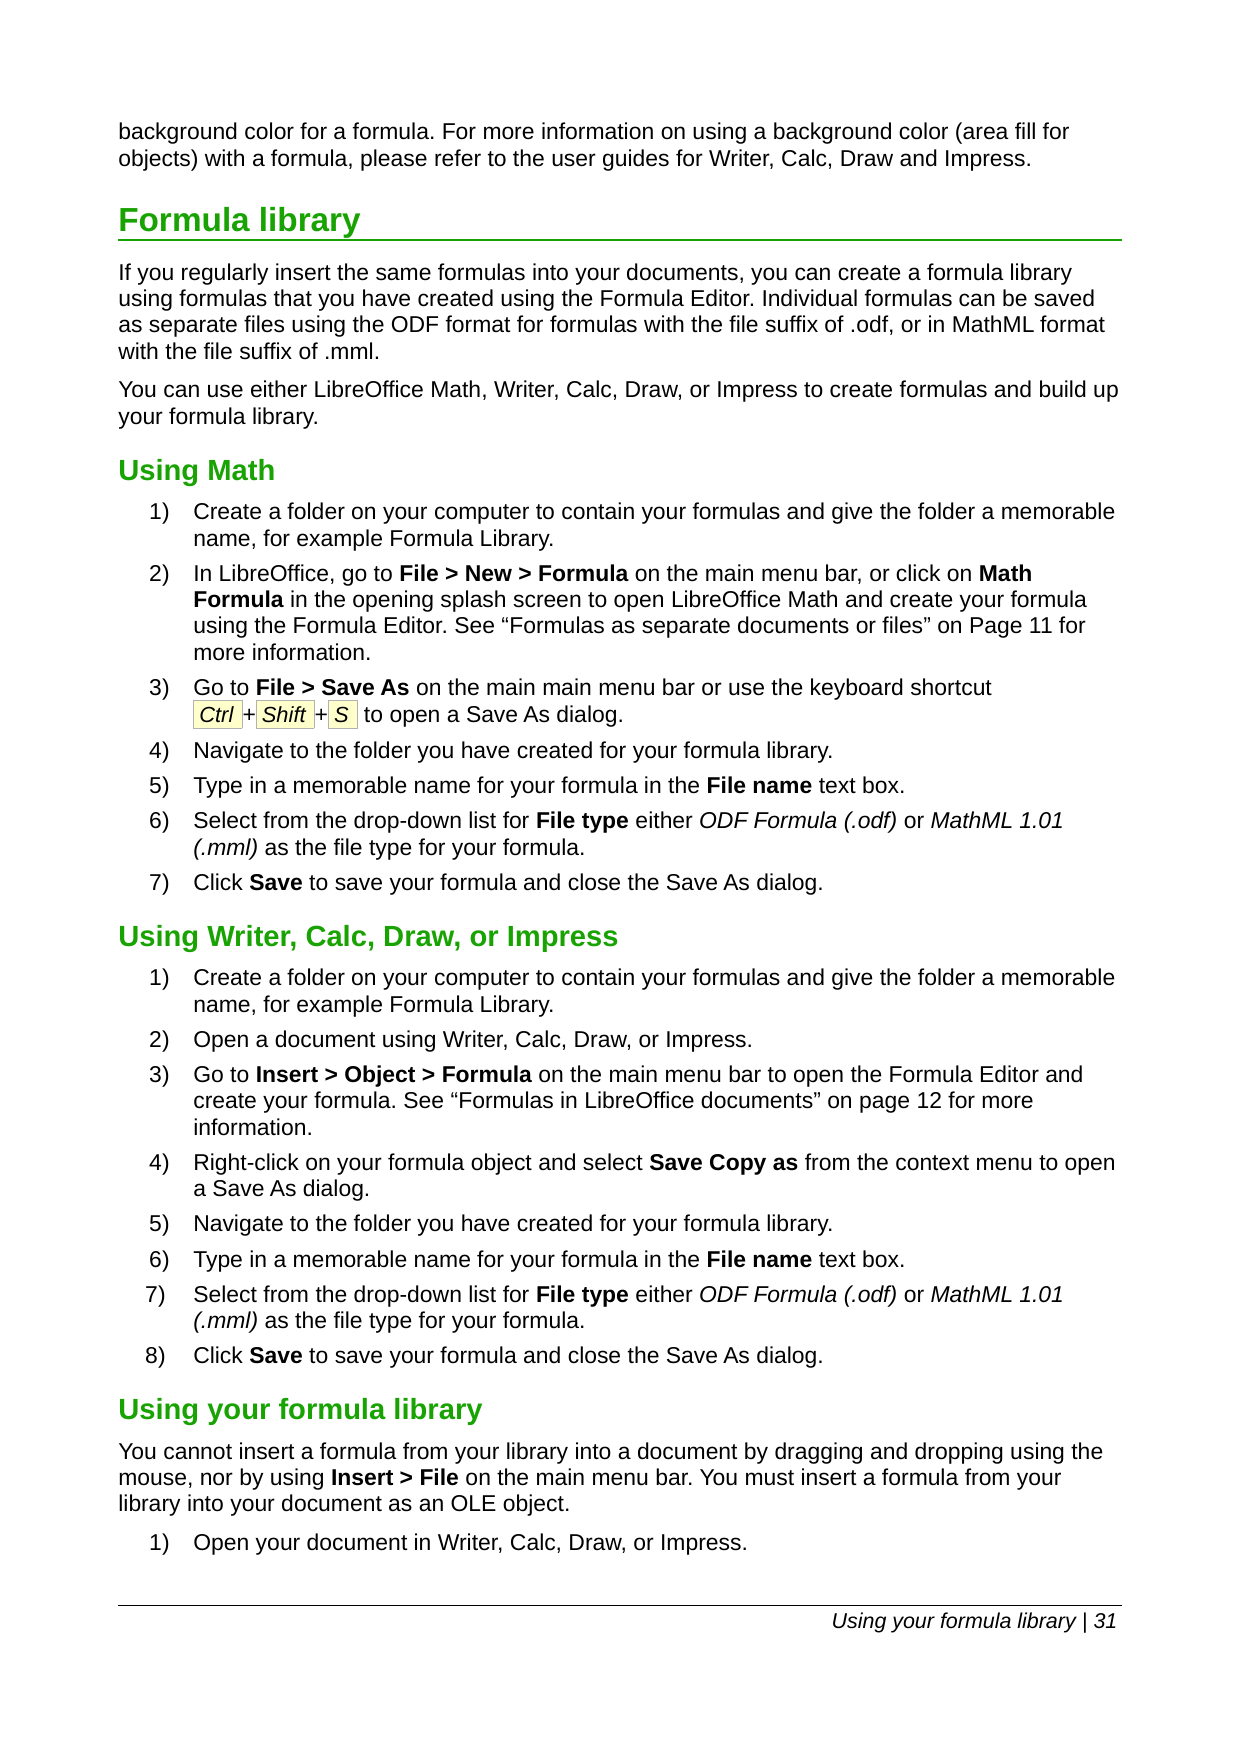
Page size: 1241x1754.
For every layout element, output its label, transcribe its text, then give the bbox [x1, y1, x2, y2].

list Go to Insert > Object > Formula on the main menu bar to open the Formula Editor and create your formula. See “Formulas in LibreOffice documents” on page 12 for more information. [169, 1061, 1122, 1140]
subtitle Using Writer, Calc, Draw, or Impress [118, 919, 1122, 952]
list Create a folder on your computer to contain your formulas and give the folder a memorable name, for example Formula Library. [169, 964, 1122, 1017]
list In LibreOffice, go to File > New > Formula on the main menu bar, or click on Math Formula in the opening splash screen to open LibreOffice Math and create your formula using the Formula Editor. See “Formulas as separate documents or files” on Page 11 for more information. [169, 560, 1122, 665]
list Navigate to the folder you have created for your formula library. [169, 737, 1122, 763]
list Open a document using Writer, Calc, Draw, or Impress. [169, 1026, 1122, 1052]
list Click Save to save your formula and close the Save As dialog. [165, 1342, 1122, 1369]
list Select from the drop-down list for File type either ODF Formula (.odf) or MathML 1.01 (.mml) as the file type for your formula. [165, 1281, 1122, 1333]
subtitle Formula library [118, 200, 1122, 239]
text If you regularly insert the same formulas into your documents, you can create a formula library using formulas that you have created using the Formula Editor. Individual formulas can be saved as separate files using the ODF format for formulas with the file suffix of .odf, or in MathML format with the file suffix of .mml. [118, 258, 1122, 364]
list Select from the drop-down list for File type either ODF Formula (.odf) or MathML 1.01 (.mml) as the file type for your formula. [169, 807, 1122, 860]
list Type in a memorable name for your formula in the File name text box. [169, 1246, 1122, 1272]
subtitle Using Math [118, 453, 1122, 486]
text background color for a formula. For more information on using a background color (area fill for objects) with a formula, please refer to the user guides for Writer, Calc, Draw and Impress. [118, 118, 1122, 171]
list Go to File > Save As on the main main menu bar or use the keyboard shortcut Ctrl+Shift+S to open a Save As dialog. [169, 674, 1122, 728]
subtitle Using your formula library [118, 1392, 1122, 1426]
text You cannot insert a formula from your library into a document by dragging and dropping using the mouse, nor by using Insert > File on the main menu bar. You must insert a formula from your library into your document as an OLE object. [118, 1438, 1122, 1517]
list Click Save to save your formula and close the Save As dialog. [169, 869, 1122, 895]
list Open your document in Writer, Calc, Draw, or Impress. [169, 1529, 1122, 1556]
list Create a folder on your computer to contain your formulas and give the folder a memorable name, for example Formula Library. [169, 498, 1122, 551]
list Navigate to the folder you have created for your formula library. [169, 1210, 1122, 1237]
list Type in a memorable name for your formula in the File name text box. [169, 772, 1122, 798]
list Right-click on your formula object and select Save Copy as from the context menu to open a Save As dialog. [169, 1149, 1122, 1202]
text You can use either LibreOffice Math, Writer, Calc, Draw, or Impress to create formulas and build up your formula library. [118, 376, 1122, 429]
